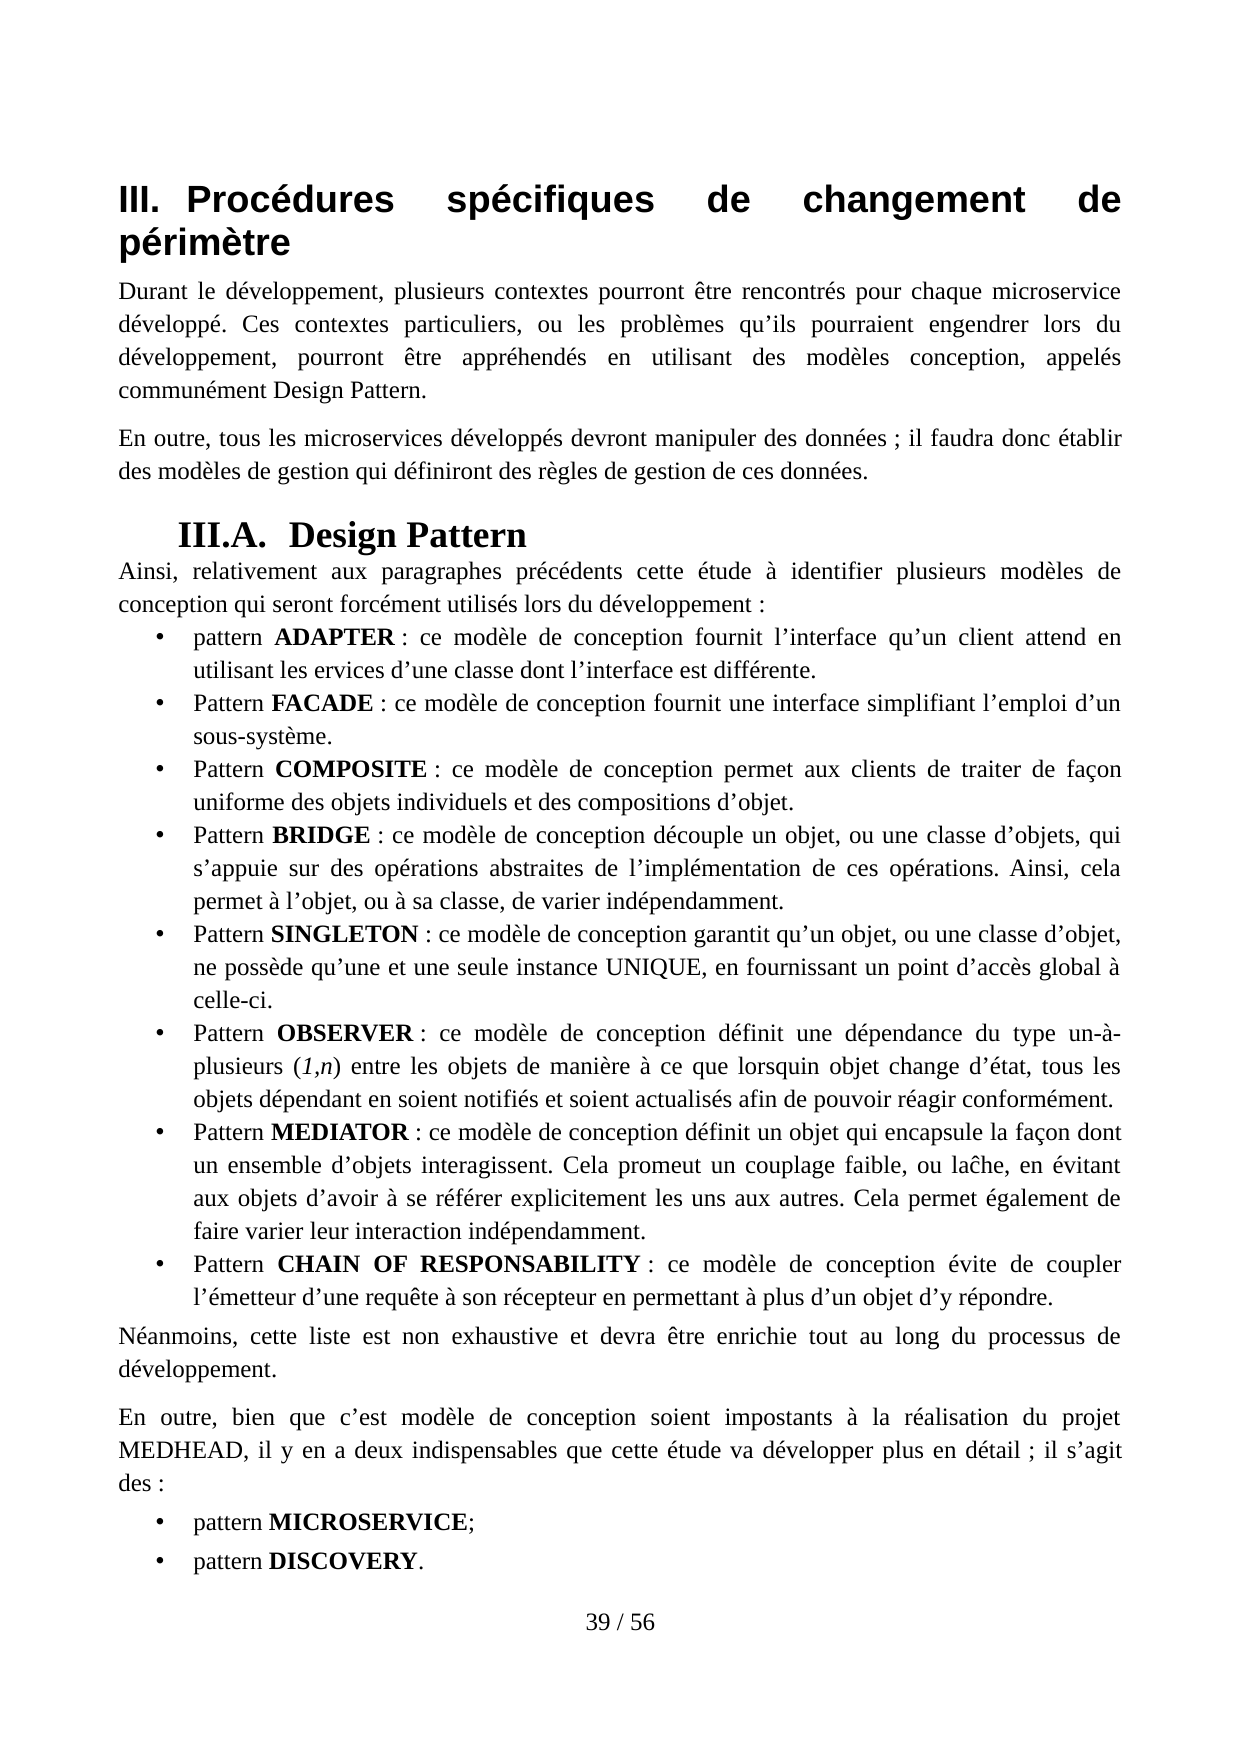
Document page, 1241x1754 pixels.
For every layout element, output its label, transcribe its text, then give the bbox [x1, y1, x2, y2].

list Pattern BRIDGE : ce modèle de conception découple un objet, ou une classe d’objets, qui s’appuie sur des opérations abstraites de l’implémentation de ces opérations. Ainsi, cela permet à l’objet, ou à sa classe, de varier indépendamment. [156, 820, 1122, 915]
text En outre, bien que c’est modèle de conception soient impostants à la réalisation du projet MEDHEAD, il y en a deux indispensables que cette étude va développer plus en détail ; il s’agit des : [118, 1402, 1122, 1497]
subtitle Design Pattern [118, 512, 1122, 555]
list Pattern CHAIN OF RESPONSABILITY : ce modèle de conception évite de coupler l’émetteur d’une requête à son récepteur en permettant à plus d’un objet d’y répondre. [156, 1249, 1122, 1311]
text En outre, tous les microservices développés devront manipuler des données ; il faudra donc établir des modèles de gestion qui définiront des règles de gestion de ces données. [118, 423, 1122, 484]
text Durant le développement, plusieurs contextes pourront être rencontrés pour chaque microservice développé. Ces contextes particuliers, ou les problèmes qu’ils pourraient engendrer lors du développement, pourront être appréhendés en utilisant des modèles conception, appelés communément Design Pattern. [118, 276, 1122, 404]
subtitle Procédures spécifiques de changement de périmètre [118, 176, 1122, 264]
list Pattern OBSERVER : ce modèle de conception définit une dépendance du type un-à-plusieurs (1,n) entre les objets de manière à ce que lorsquin objet change d’état, tous les objets dépendant en soient notifiés et soient actualisés afin de pouvoir réagir conformément. [156, 1018, 1122, 1113]
list pattern MICROSERVICE; [156, 1507, 1122, 1536]
text Néanmoins, cette liste est non exhaustive et devra être enrichie tout au long du processus de développement. [118, 1321, 1122, 1383]
list Pattern FACADE : ce modèle de conception fournit une interface simplifiant l’emploi d’un sous-système. [156, 688, 1122, 750]
list Pattern COMPOSITE : ce modèle de conception permet aux clients de traiter de façon uniforme des objets individuels et des compositions d’objet. [156, 754, 1122, 816]
text Ainsi, relativement aux paragraphes précédents cette étude à identifier plusieurs modèles de conception qui seront forcément utilisés lors du développement : [118, 556, 1122, 618]
list pattern DISCOVERY. [156, 1546, 1122, 1575]
list Pattern SINGLETON : ce modèle de conception garantit qu’un objet, ou une classe d’objet, ne possède qu’une et une seule instance UNIQUE, en fournissant un point d’accès global à celle-ci. [156, 919, 1122, 1014]
list Pattern MEDIATOR : ce modèle de conception définit un objet qui encapsule la façon dont un ensemble d’objets interagissent. Cela promeut un couplage faible, ou laĉhe, en évitant aux objets d’avoir à se référer explicitement les uns aux autres. Cela permet également de faire varier leur interaction indépendamment. [156, 1117, 1122, 1245]
list pattern ADAPTER : ce modèle de conception fournit l’interface qu’un client attend en utilisant les ervices d’une classe dont l’interface est différente. [156, 622, 1122, 684]
